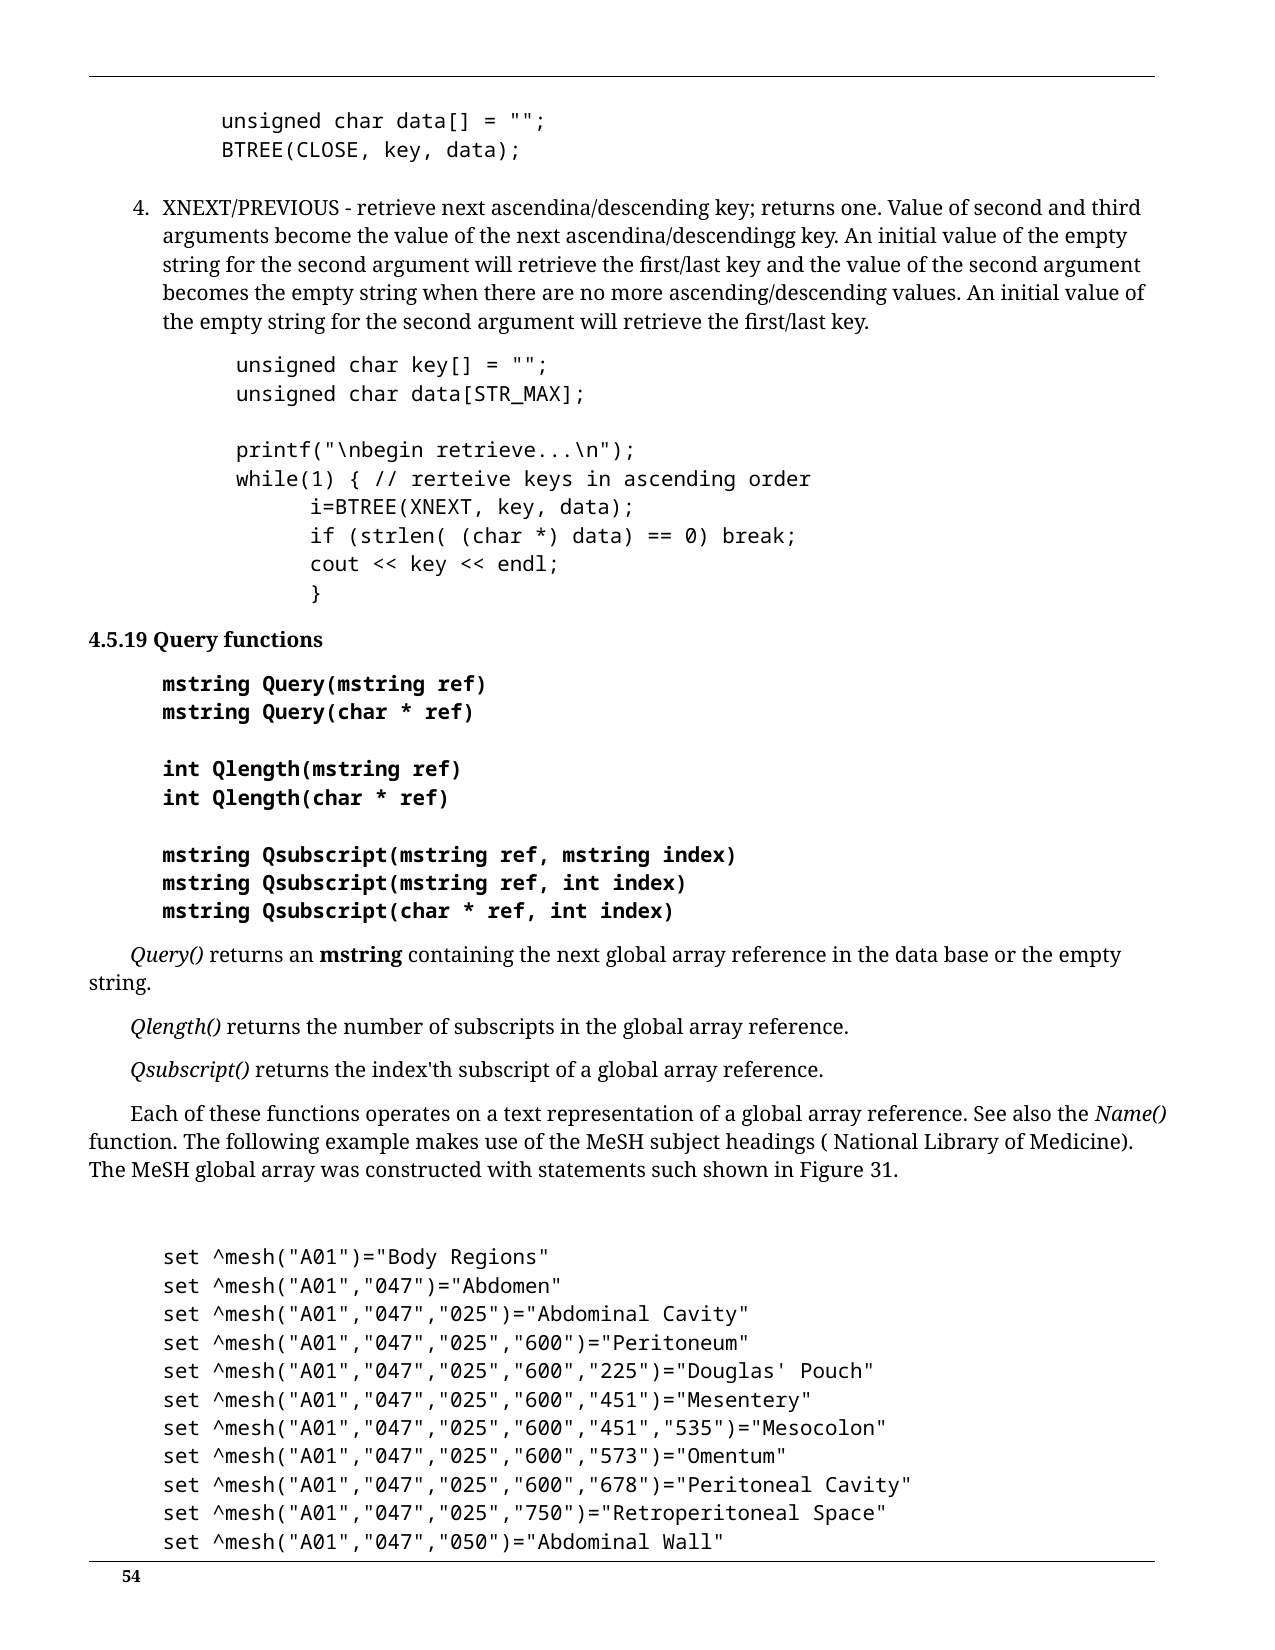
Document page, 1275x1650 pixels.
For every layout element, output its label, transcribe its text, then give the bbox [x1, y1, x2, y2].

text mstring Qsubscript(mstring ref, mstring index) mstring Qsubscript(mstring ref, int index) mstring Qsubscript(char * ref, int index) [88, 840, 1170, 925]
list printf("\nbegin retrieve...\n"); [206, 436, 1170, 464]
text Query() returns an mstring containing the next global array reference in the data base or the empty string. [88, 940, 1170, 997]
list while(1) { // rerteive keys in ascending order [206, 464, 1170, 492]
list if (strlen( (char *) data) == 0) break; [280, 521, 1170, 549]
list unsigned char data[STR_MAX]; [206, 379, 1170, 436]
table_header set ^mesh("A01")="Body Regions" set ^mesh("A01","047")="Abdomen" set ^mesh("A01","047","025")="Abdominal Cavity" set ^mesh("A01","047","025","600")="Peritoneum" set ^mesh("A01","047","025","600","225")="Douglas' Pouch" set ^mesh("A01","047","025","600","451")="Mesentery" set ^mesh("A01","047","025","600","451","535")="Mesocolon" set ^mesh("A01","047","025","600","573")="Omentum" set ^mesh("A01","047","025","600","678")="Peritoneal Cavity" set ^mesh("A01","047","025","750")="Retroperitoneal Space" set ^mesh("A01","047","050")="Abdominal Wall" [89, 1243, 1170, 1555]
text int Qlength(mstring ref) int Qlength(char * ref) [88, 754, 1170, 811]
list i=BTREE(XNEXT, key, data); [280, 492, 1170, 521]
text Qsubscript() returns the index'th subscript of a global array reference. [88, 1055, 1170, 1084]
list BTREE(CLOSE, key, data); [192, 135, 1111, 163]
list } [280, 578, 1170, 606]
list unsigned char data[] = ""; [192, 107, 1111, 135]
list unsigned char key[] = ""; [206, 350, 1170, 379]
list cout << key << endl; [280, 549, 1170, 578]
subtitle Query functions [88, 626, 1170, 654]
text mstring Query(mstring ref) mstring Query(char * ref) [88, 669, 1170, 726]
text Each of these functions operates on a text representation of a global array reference. See also the Name() function. The following example makes use of the MeSH subject headings ( National Library of Medicine). The MeSH global array was constructed with statements such shown in Figure 31. [88, 1099, 1170, 1184]
list XNEXT/PREVIOUS - retrieve next ascendina/descending key; returns one. Value of second and third arguments become the value of the next ascendina/descendingg key. An initial value of the empty string for the second argument will retrieve the first/last key and the value of the second argument becomes the empty string when there are no more ascending/descending values. An initial value of the empty string for the second argument will retrieve the first/last key. [133, 193, 1170, 335]
text Qlength() returns the number of subscripts in the global array reference. [88, 1012, 1170, 1040]
